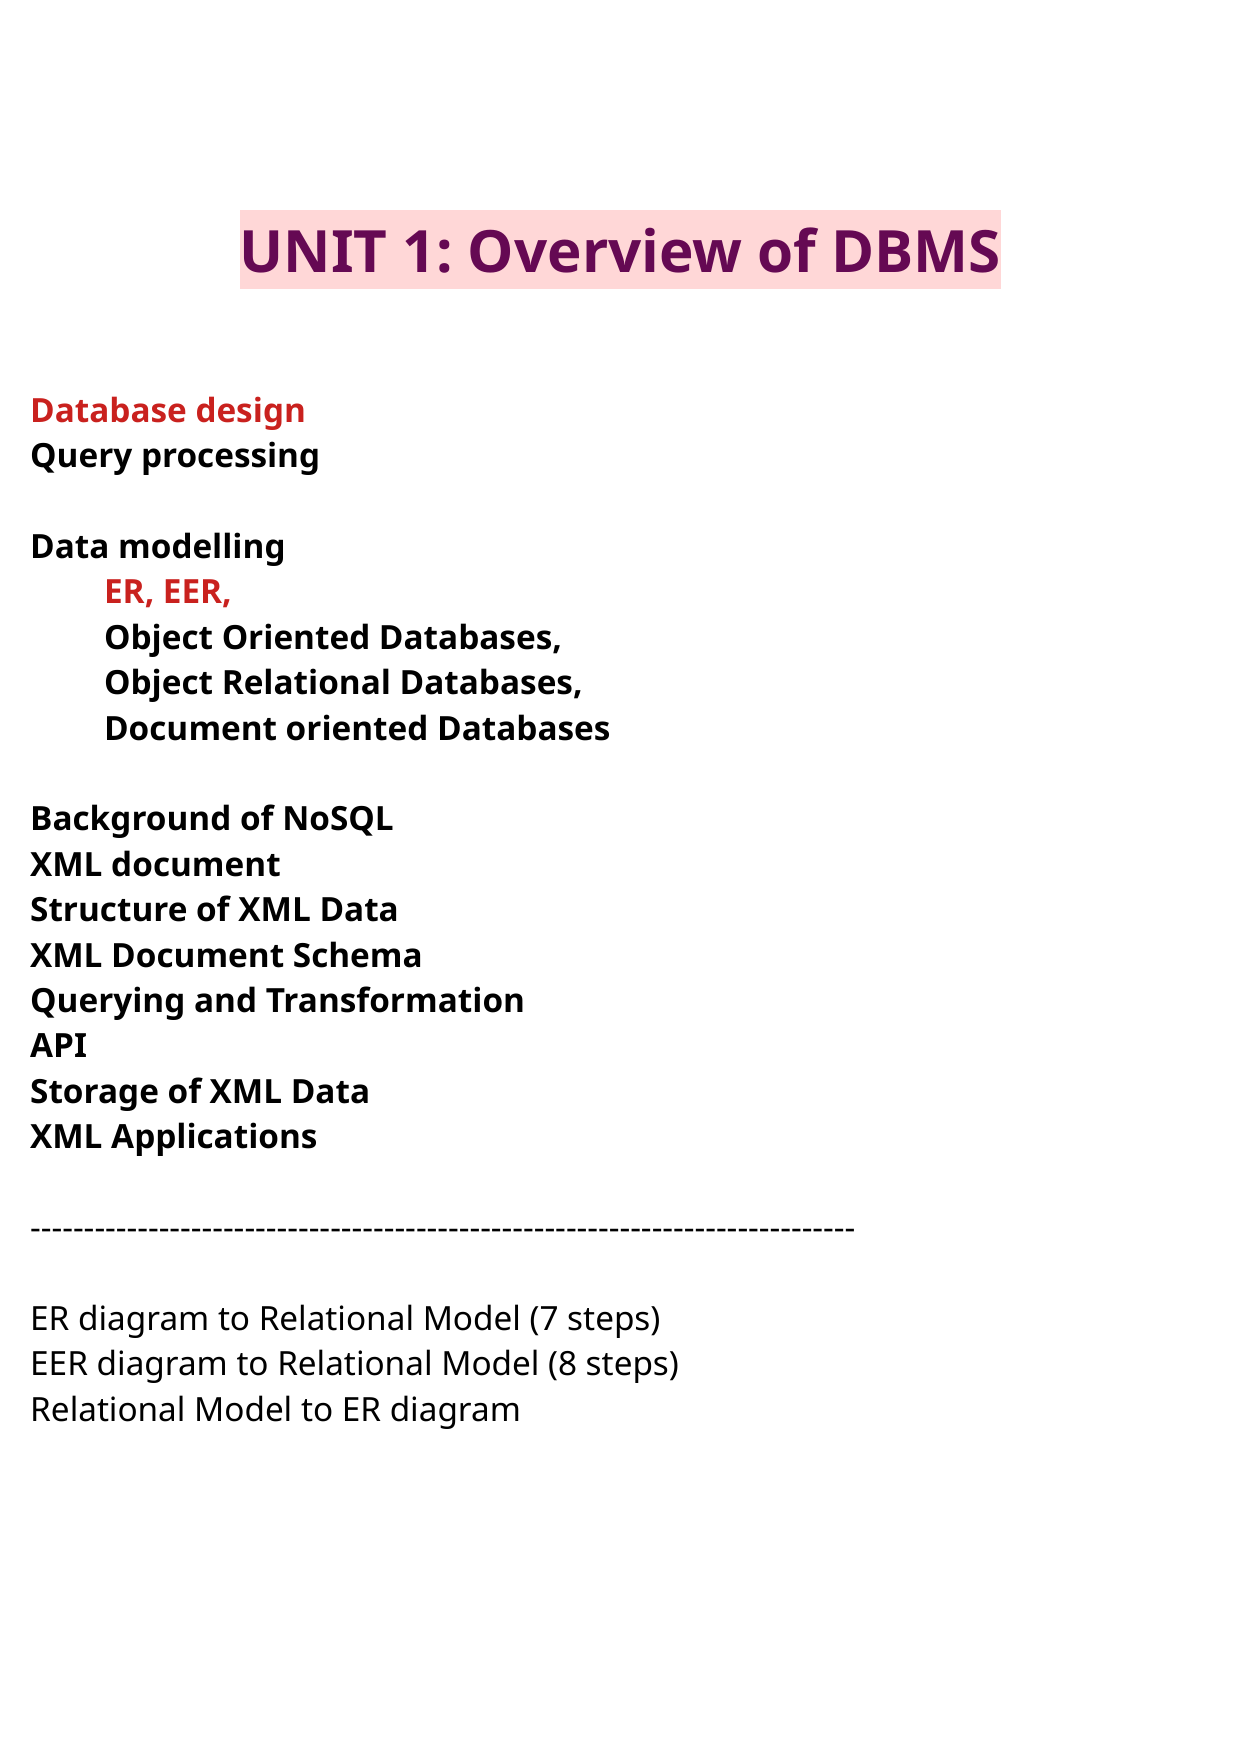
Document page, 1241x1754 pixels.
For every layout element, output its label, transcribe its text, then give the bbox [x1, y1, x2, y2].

subtitle Object Oriented Databases, [30, 613, 1211, 659]
subtitle Querying and Transformation [30, 977, 1211, 1022]
subtitle Structure of XML Data [30, 886, 1211, 931]
subtitle Data modelling [30, 523, 1211, 568]
subtitle XML document [30, 841, 1211, 886]
subtitle Background of NoSQL [30, 795, 1211, 841]
subtitle Storage of XML Data [30, 1068, 1211, 1113]
subtitle Object Relational Databases, [30, 659, 1211, 704]
subtitle EER diagram to Relational Model (8 steps) [30, 1340, 1211, 1386]
subtitle ER, EER, [30, 568, 1211, 613]
subtitle API [30, 1022, 1211, 1068]
subtitle ER diagram to Relational Model (7 steps) [30, 1295, 1211, 1340]
subtitle XML Document Schema [30, 931, 1211, 977]
subtitle Query processing [30, 432, 1211, 477]
subtitle UNIT 1: Overview of DBMS [30, 210, 1211, 289]
subtitle XML Applications [30, 1113, 1211, 1158]
subtitle ----------------------------------------------------------------------------- [30, 1204, 1211, 1249]
subtitle Relational Model to ER diagram [30, 1386, 1211, 1431]
subtitle Database design [30, 386, 1211, 432]
subtitle Document oriented Databases [30, 704, 1211, 750]
